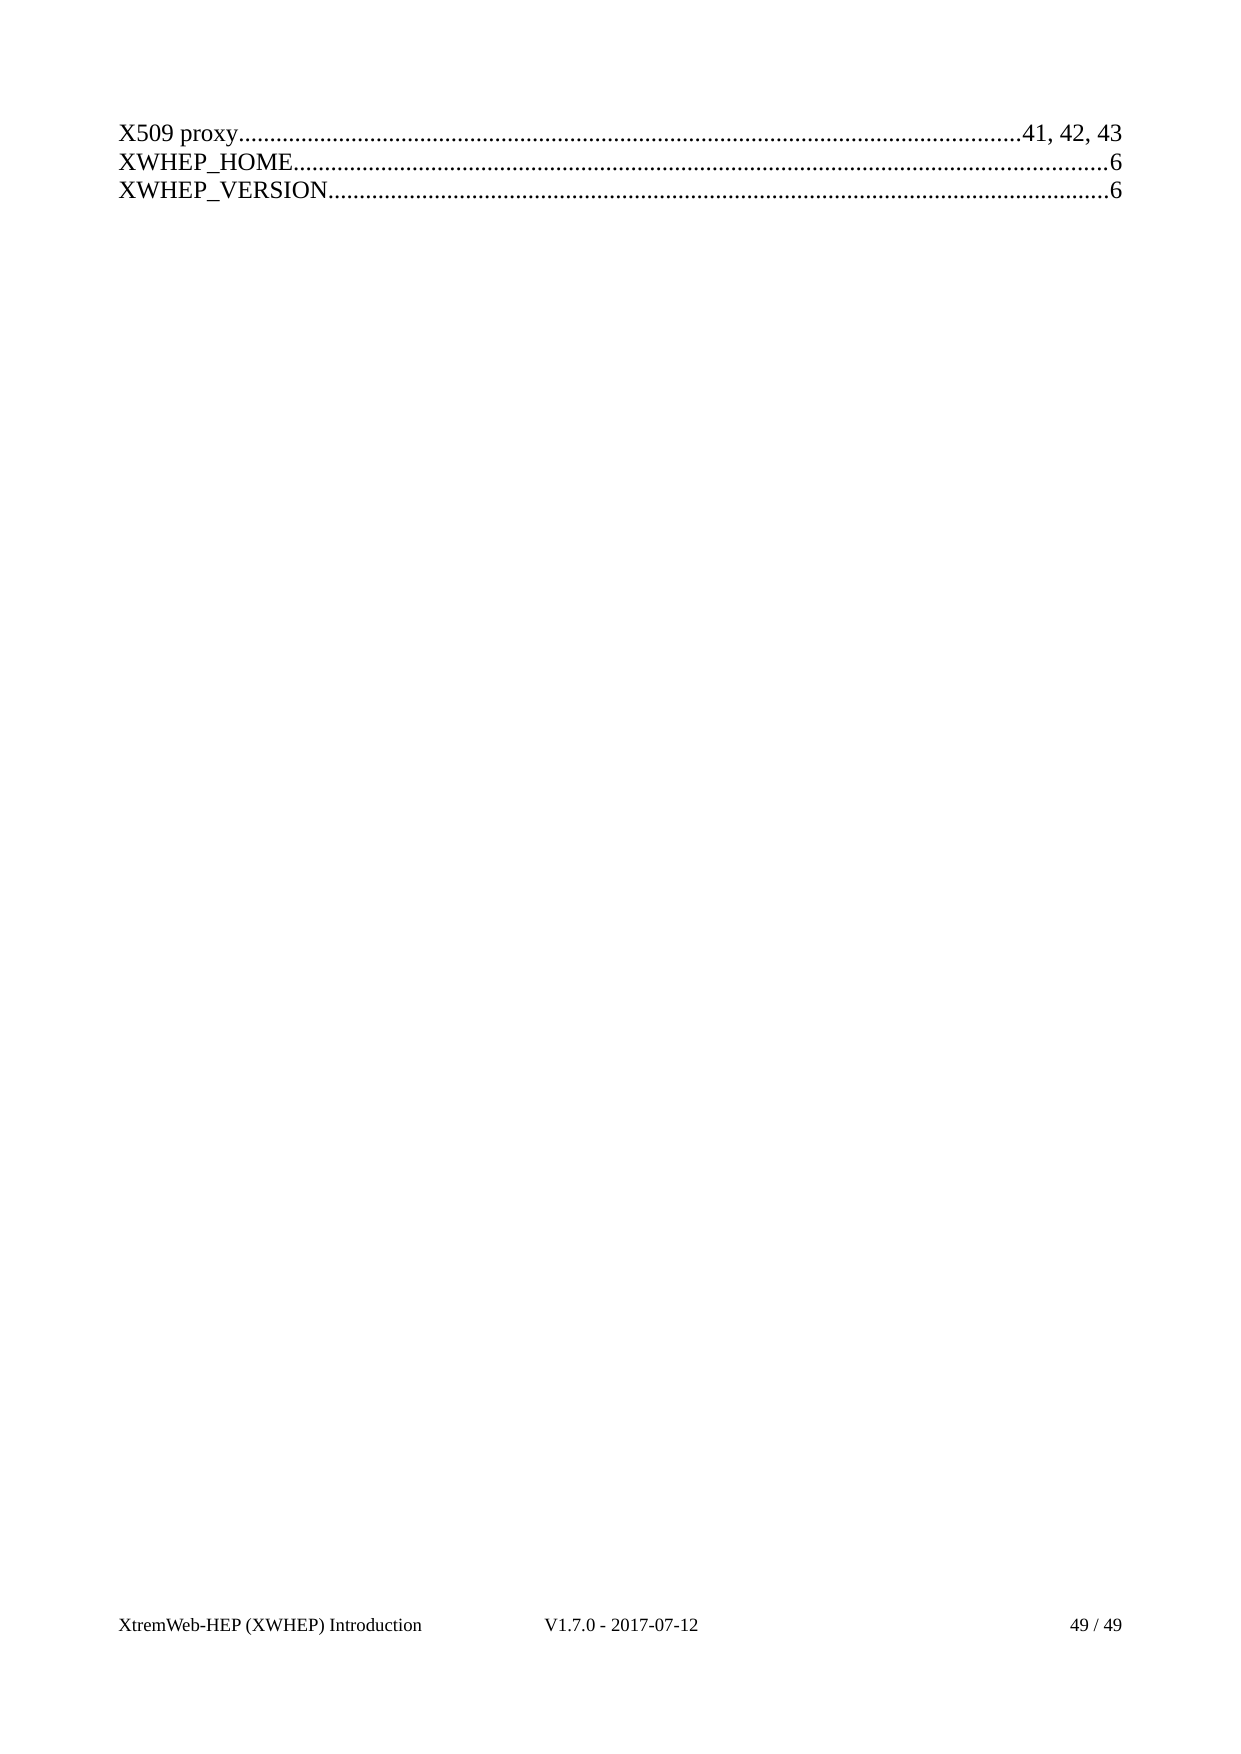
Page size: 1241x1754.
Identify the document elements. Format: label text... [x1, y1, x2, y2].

text X509 proxy 41, 42, 43 [118, 118, 1122, 147]
text XWHEP_VERSION 6 [118, 176, 1122, 204]
text XWHEP_HOME 6 [118, 147, 1122, 176]
